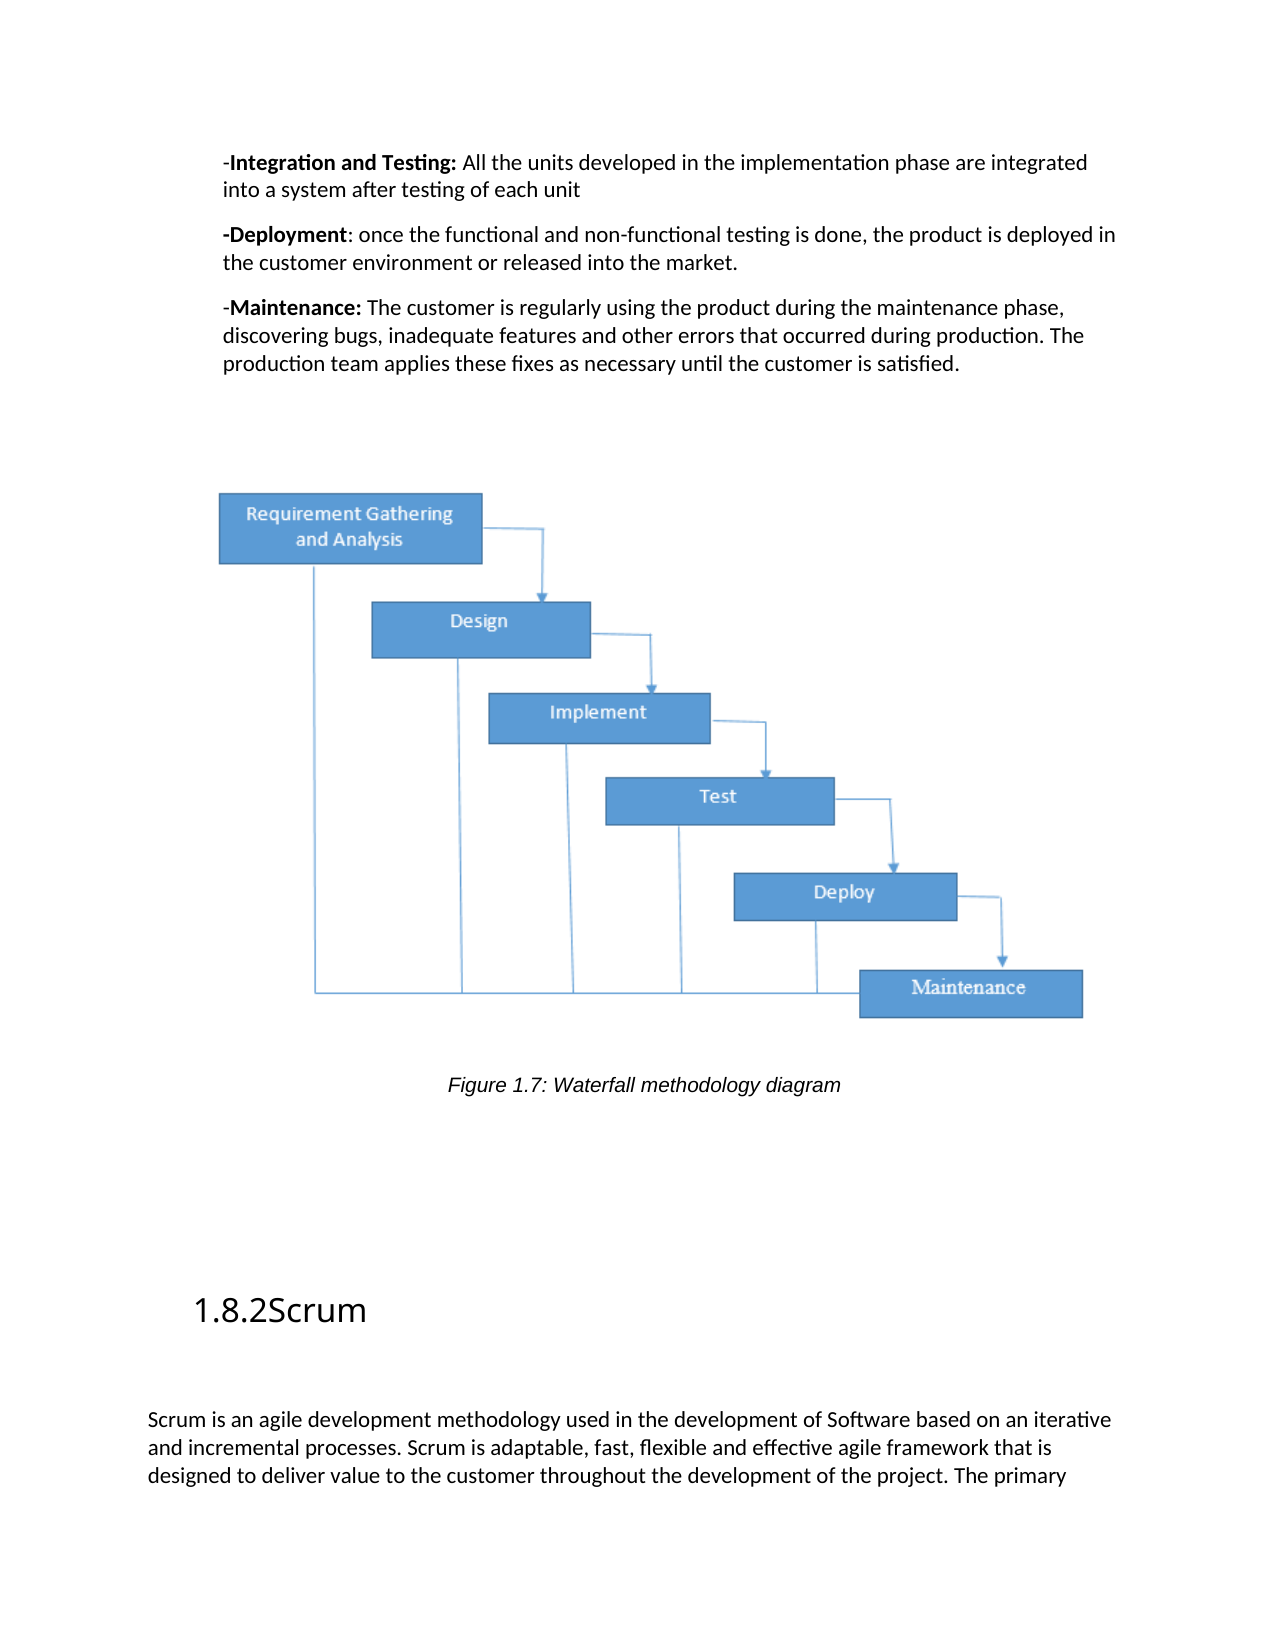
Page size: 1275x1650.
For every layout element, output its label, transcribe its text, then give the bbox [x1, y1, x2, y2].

text -Integration and Testing: All the units developed in the implementation phase are integrated into a system after testing of each unit [223, 148, 1127, 204]
text Figure ‎1.7: Waterfall methodology diagram [373, 1073, 1127, 1097]
text Scrum is an agile development methodology used in the development of Software based on an iterative and incremental processes. Scrum is adaptable, fast, flexible and effective agile framework that is designed to deliver value to the customer throughout the development of the project. The primary [148, 1405, 1127, 1489]
text -Maintenance: The customer is regularly using the product during the maintenance phase, discovering bugs, inadequate features and other errors that occurred during production. The production team applies these fixes as necessary until the customer is satisfied. [223, 293, 1127, 377]
text -Deployment: once the functional and non-functional testing is done, the product is deployed in the customer environment or released into the market. [223, 220, 1127, 276]
text 1.8.2Scrum [185, 1287, 1127, 1332]
